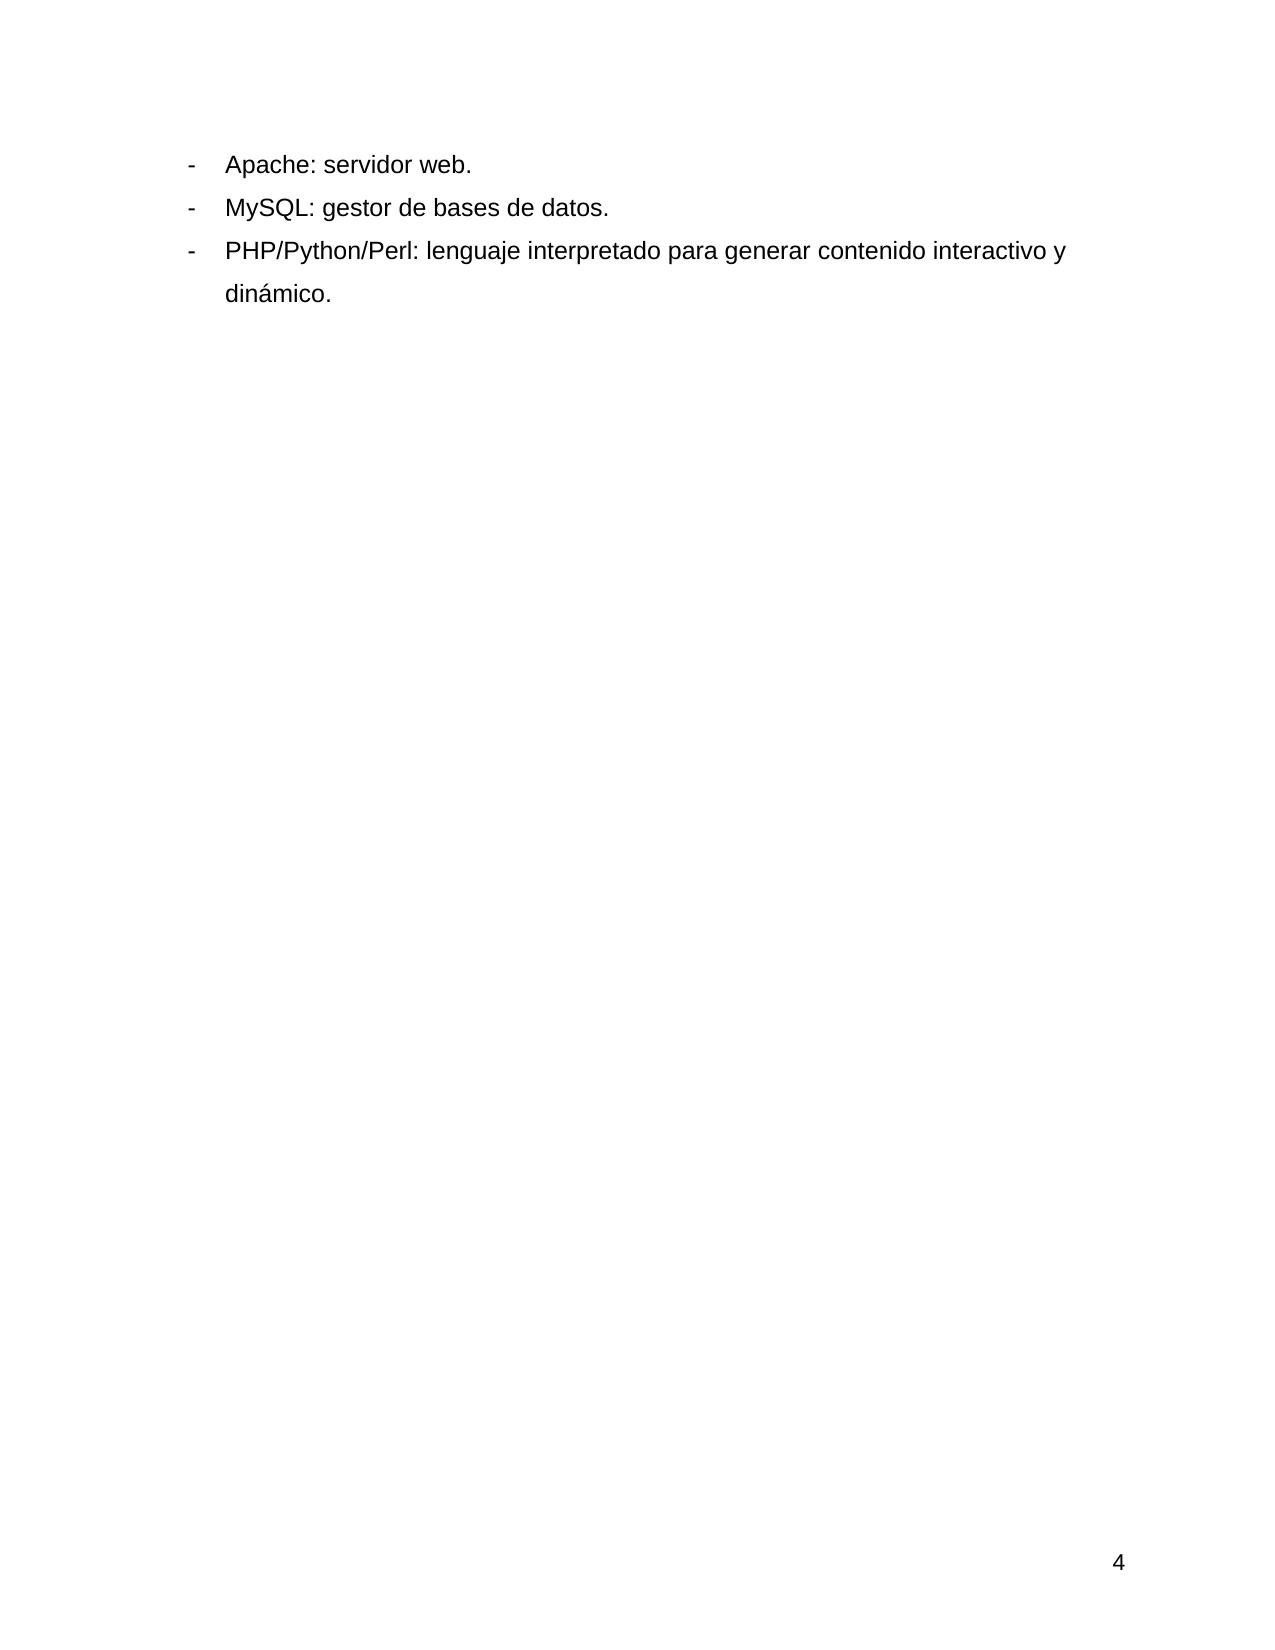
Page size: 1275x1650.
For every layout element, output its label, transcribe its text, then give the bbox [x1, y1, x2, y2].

list MySQL: gestor de bases de datos. [187, 193, 1125, 222]
list PHP/Python/Perl: lenguaje interpretado para generar contenido interactivo y dinámico. [187, 236, 1125, 308]
list Apache: servidor web. [187, 150, 1125, 179]
